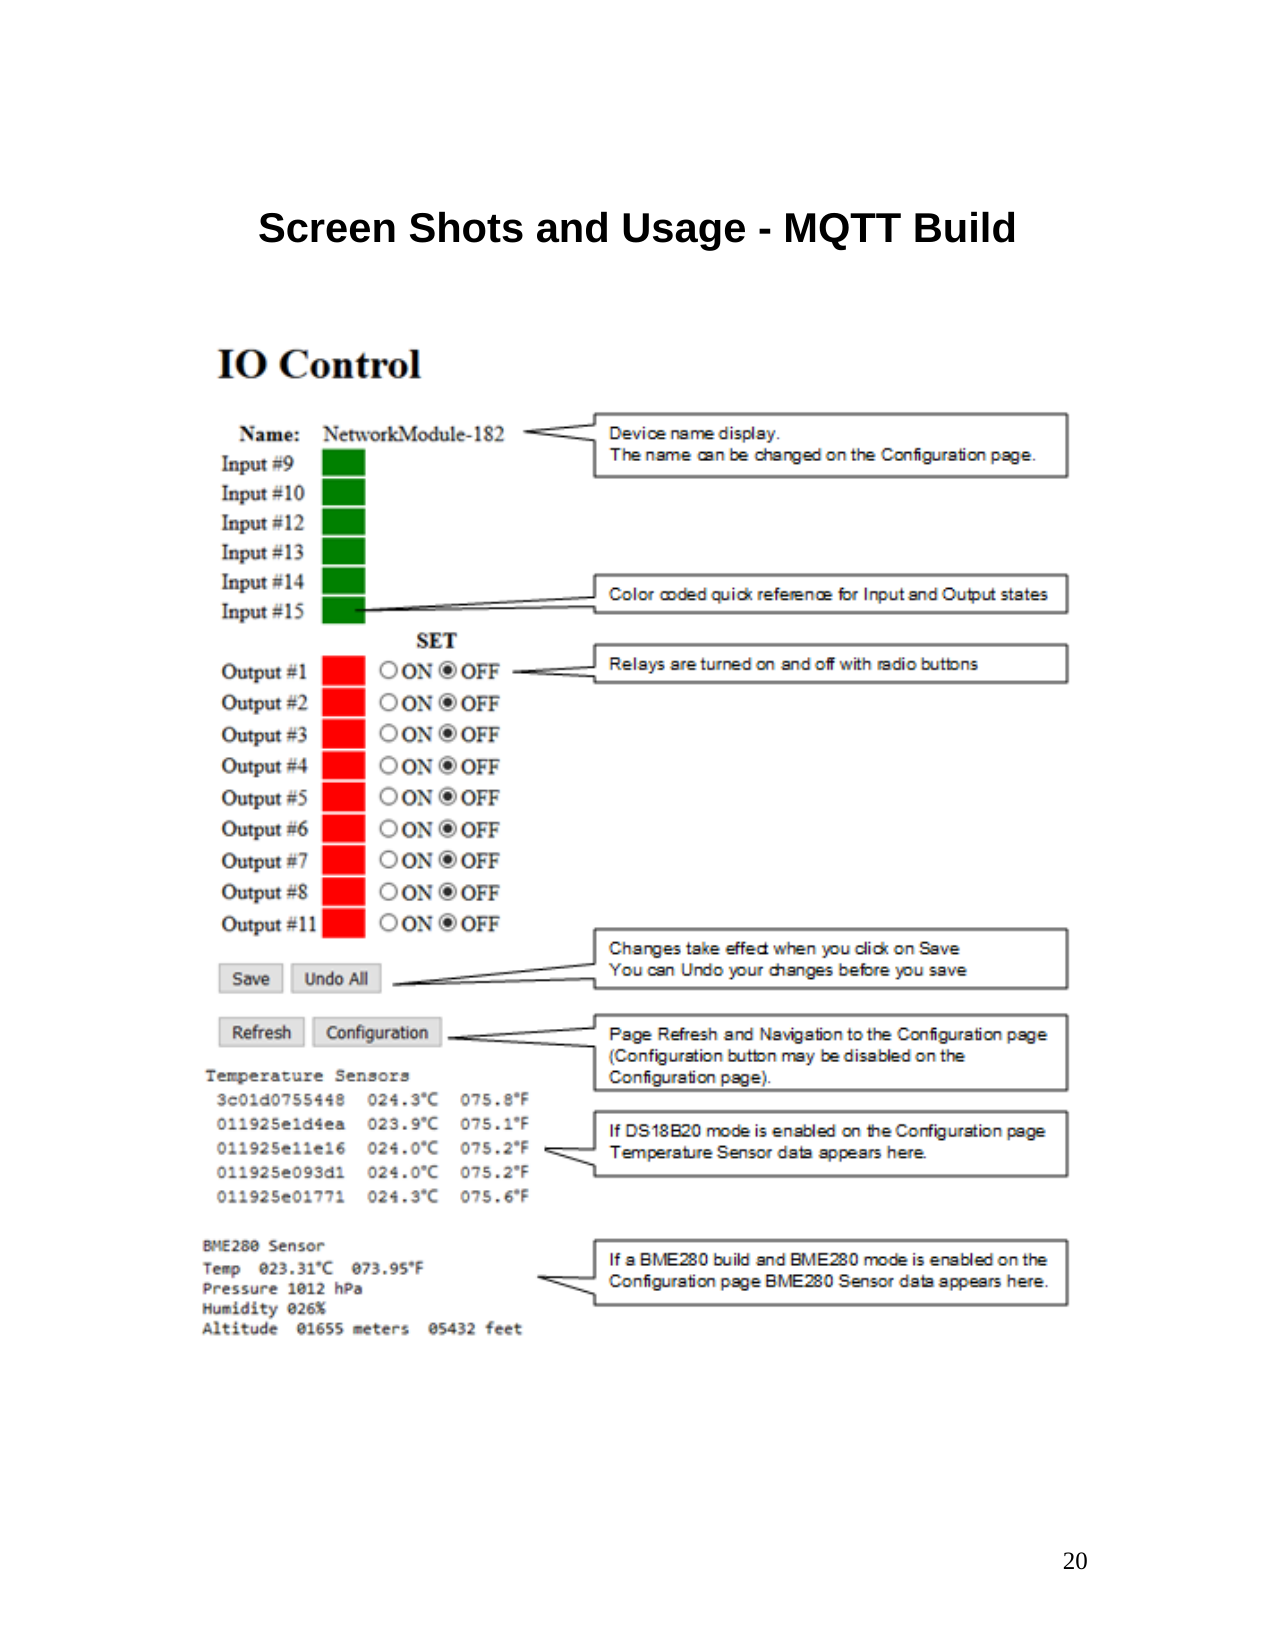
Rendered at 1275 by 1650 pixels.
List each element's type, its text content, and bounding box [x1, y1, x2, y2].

picture [187, 334, 1089, 1350]
subtitle Screen Shots and Usage - MQTT Build [187, 204, 1087, 252]
